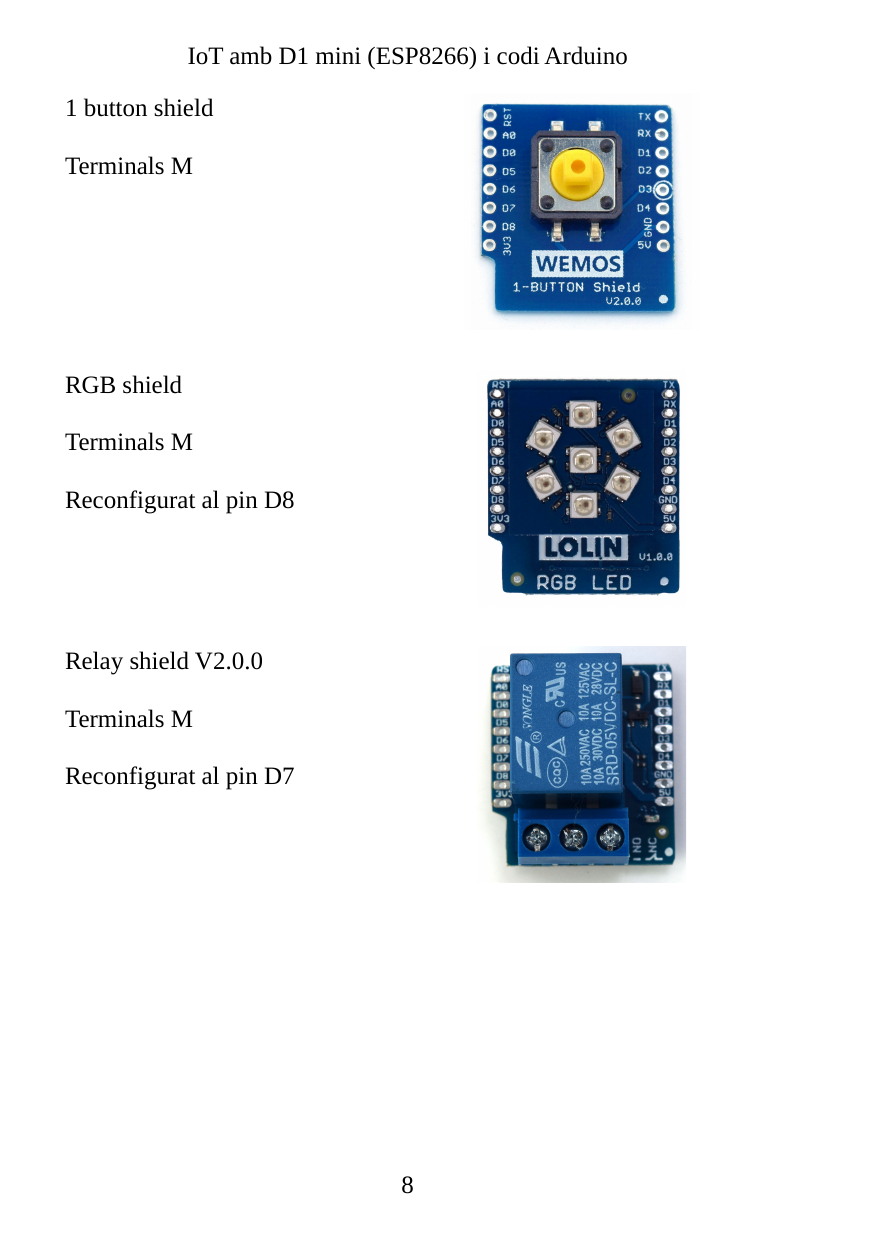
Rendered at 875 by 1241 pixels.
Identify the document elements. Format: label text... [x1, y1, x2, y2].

picture [477, 370, 687, 607]
table_cell [408, 364, 756, 641]
table_cell RGB shield Terminals M Reconfigurat al pin D8 [59, 364, 407, 641]
table_cell [408, 641, 756, 917]
picture [463, 93, 700, 330]
table_cell [408, 88, 756, 364]
picture [477, 646, 687, 883]
table_cell Relay shield V2.0.0 Terminals M Reconfigurat al pin D7 [59, 641, 407, 917]
table_cell 1 button shield Terminals M [59, 88, 407, 364]
